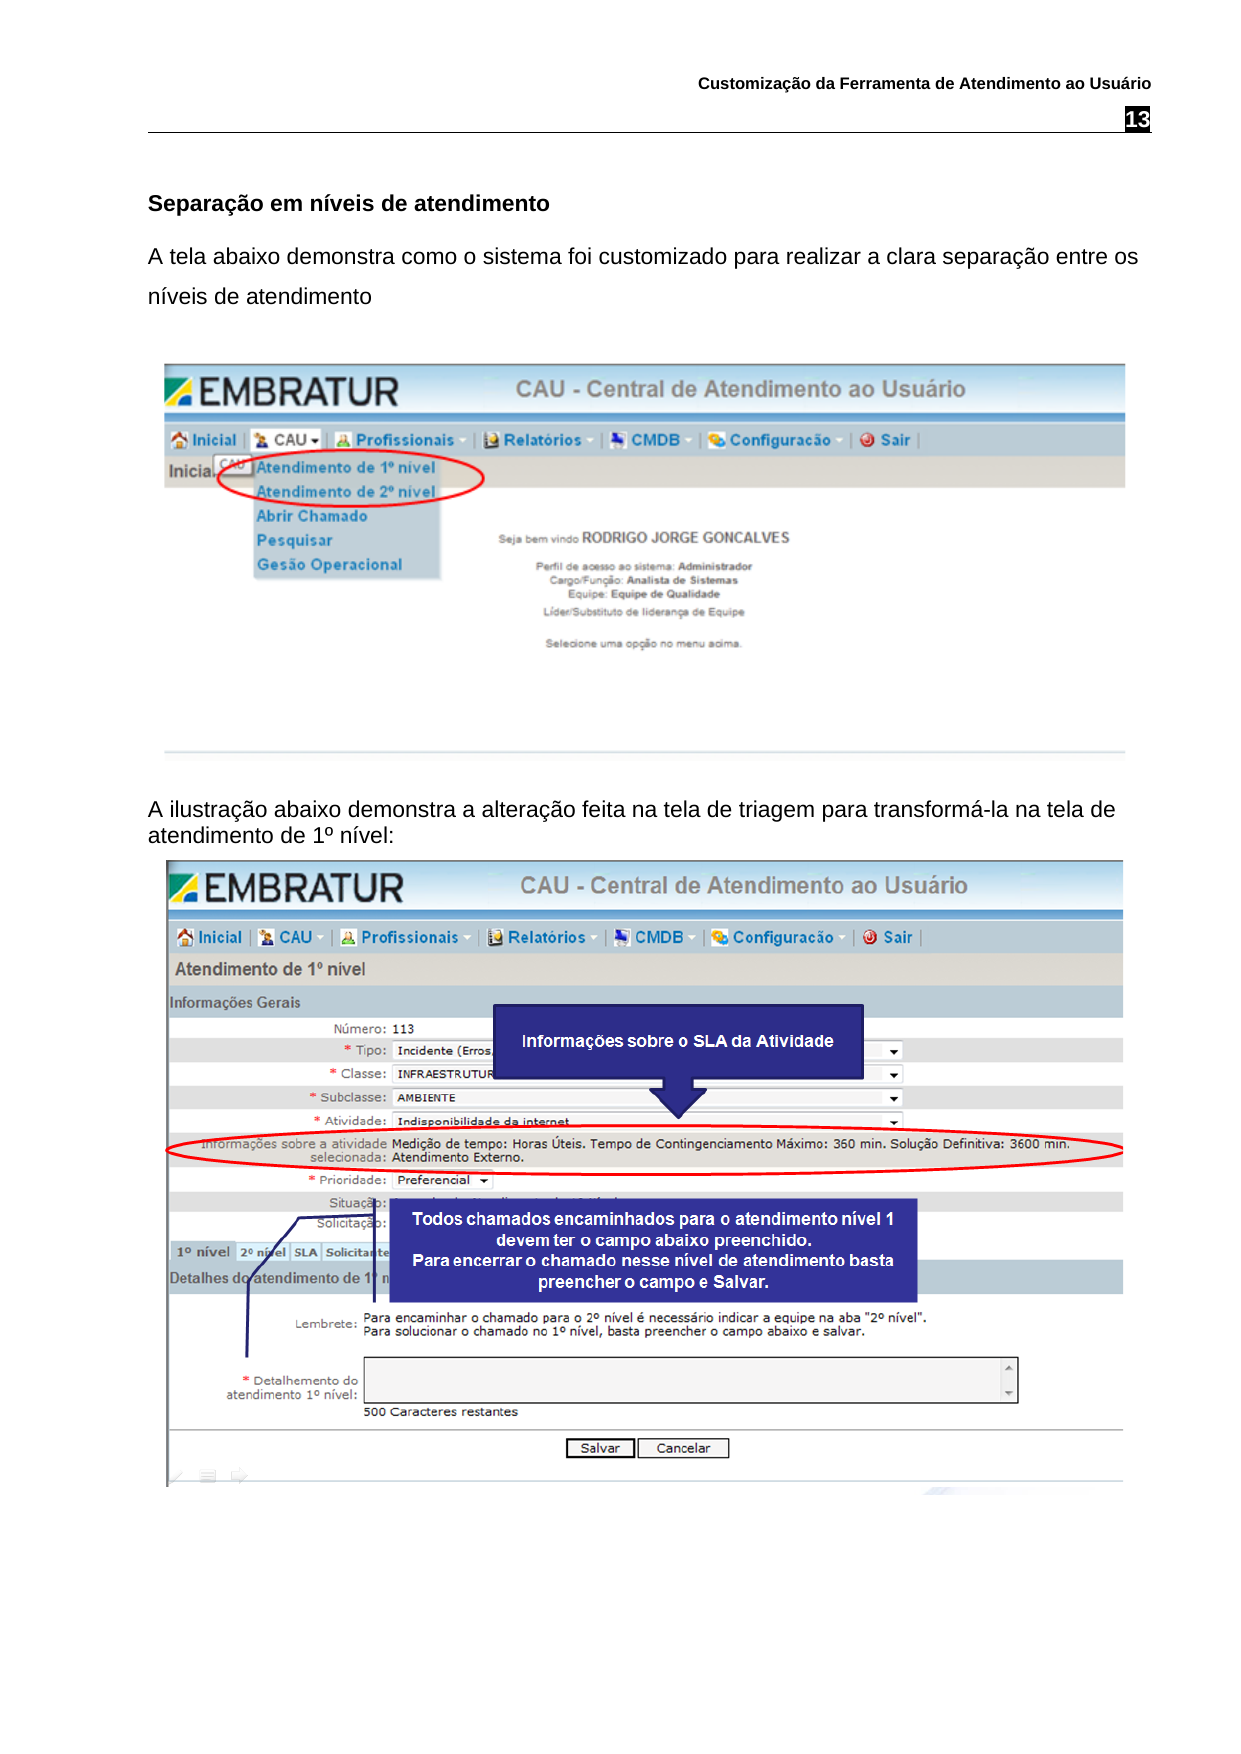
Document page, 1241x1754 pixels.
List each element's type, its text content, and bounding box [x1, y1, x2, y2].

subtitle Separação em níveis de atendimento [148, 190, 1152, 243]
text A ilustração abaixo demonstra a alteração feita na tela de triagem para transformá-la na tela de atendimento de 1º nível: [148, 796, 1152, 849]
text A tela abaixo demonstra como o sistema foi customizado para realizar a clara separação entre os níveis de atendimento [148, 243, 1152, 309]
picture [164, 360, 1132, 761]
picture [164, 857, 1124, 1495]
